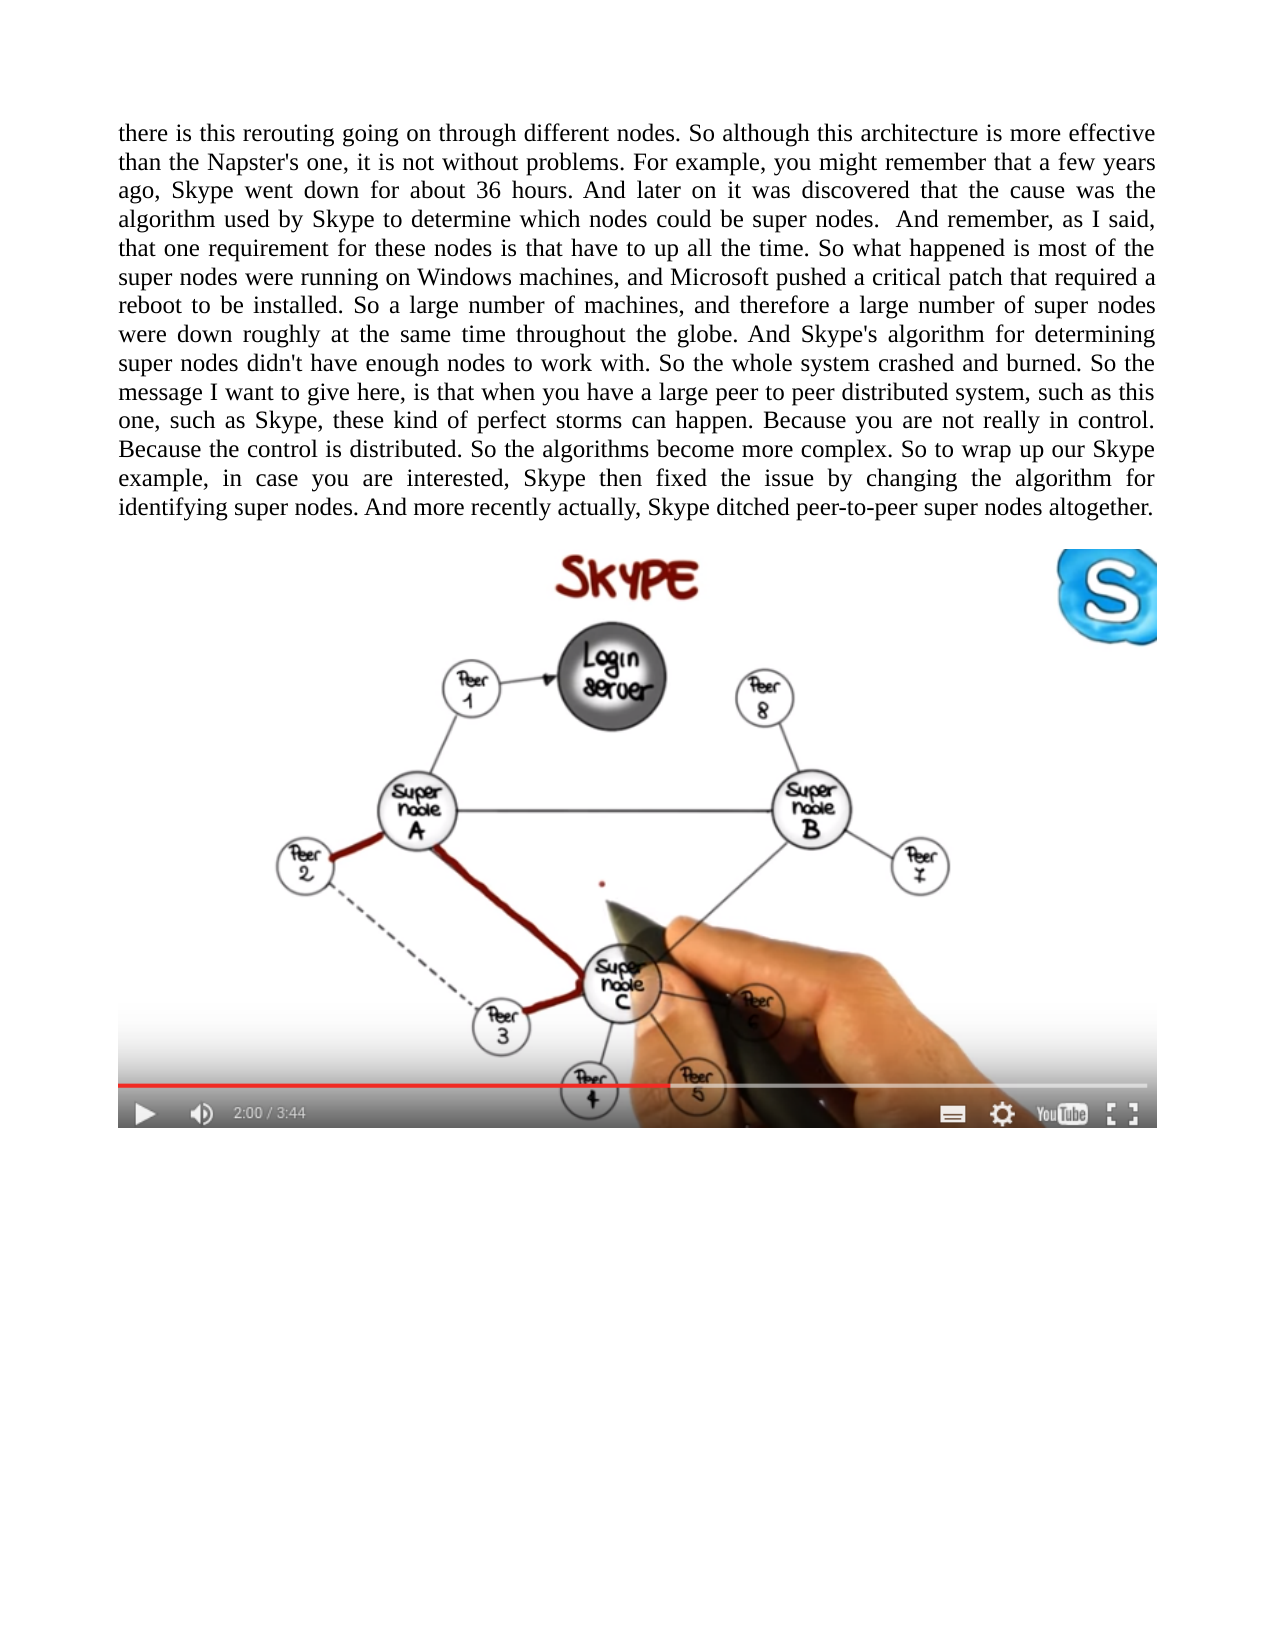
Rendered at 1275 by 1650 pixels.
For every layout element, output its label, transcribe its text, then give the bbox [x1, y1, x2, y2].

picture [118, 549, 1157, 1128]
text there is this rerouting going on through different nodes. So although this architecture is more effective than the Napster's one, it is not without problems. For example, you might remember that a few years ago, Skype went down for about 36 hours. And later on it was discovered that the cause was the algorithm used by Skype to determine which nodes could be super nodes. And remember, as I said, that one requirement for these nodes is that have to up all the time. So what happened is most of the super nodes were running on Windows machines, and Microsoft pushed a critical patch that required a reboot to be installed. So a large number of machines, and therefore a large number of super nodes were down roughly at the same time throughout the globe. And Skype's algorithm for determining super nodes didn't have enough nodes to work with. So the whole system crashed and burned. So the message I want to give here, is that when you have a large peer to peer distributed system, such as this one, such as Skype, these kind of perfect storms can happen. Because you are not really in control. Because the control is distributed. So the algorithms become more complex. So to wrap up our Skype example, in case you are interested, Skype then fixed the issue by changing the algorithm for identifying super nodes. And more recently actually, Skype ditched peer-to-peer super nodes altogether. [118, 118, 1157, 521]
